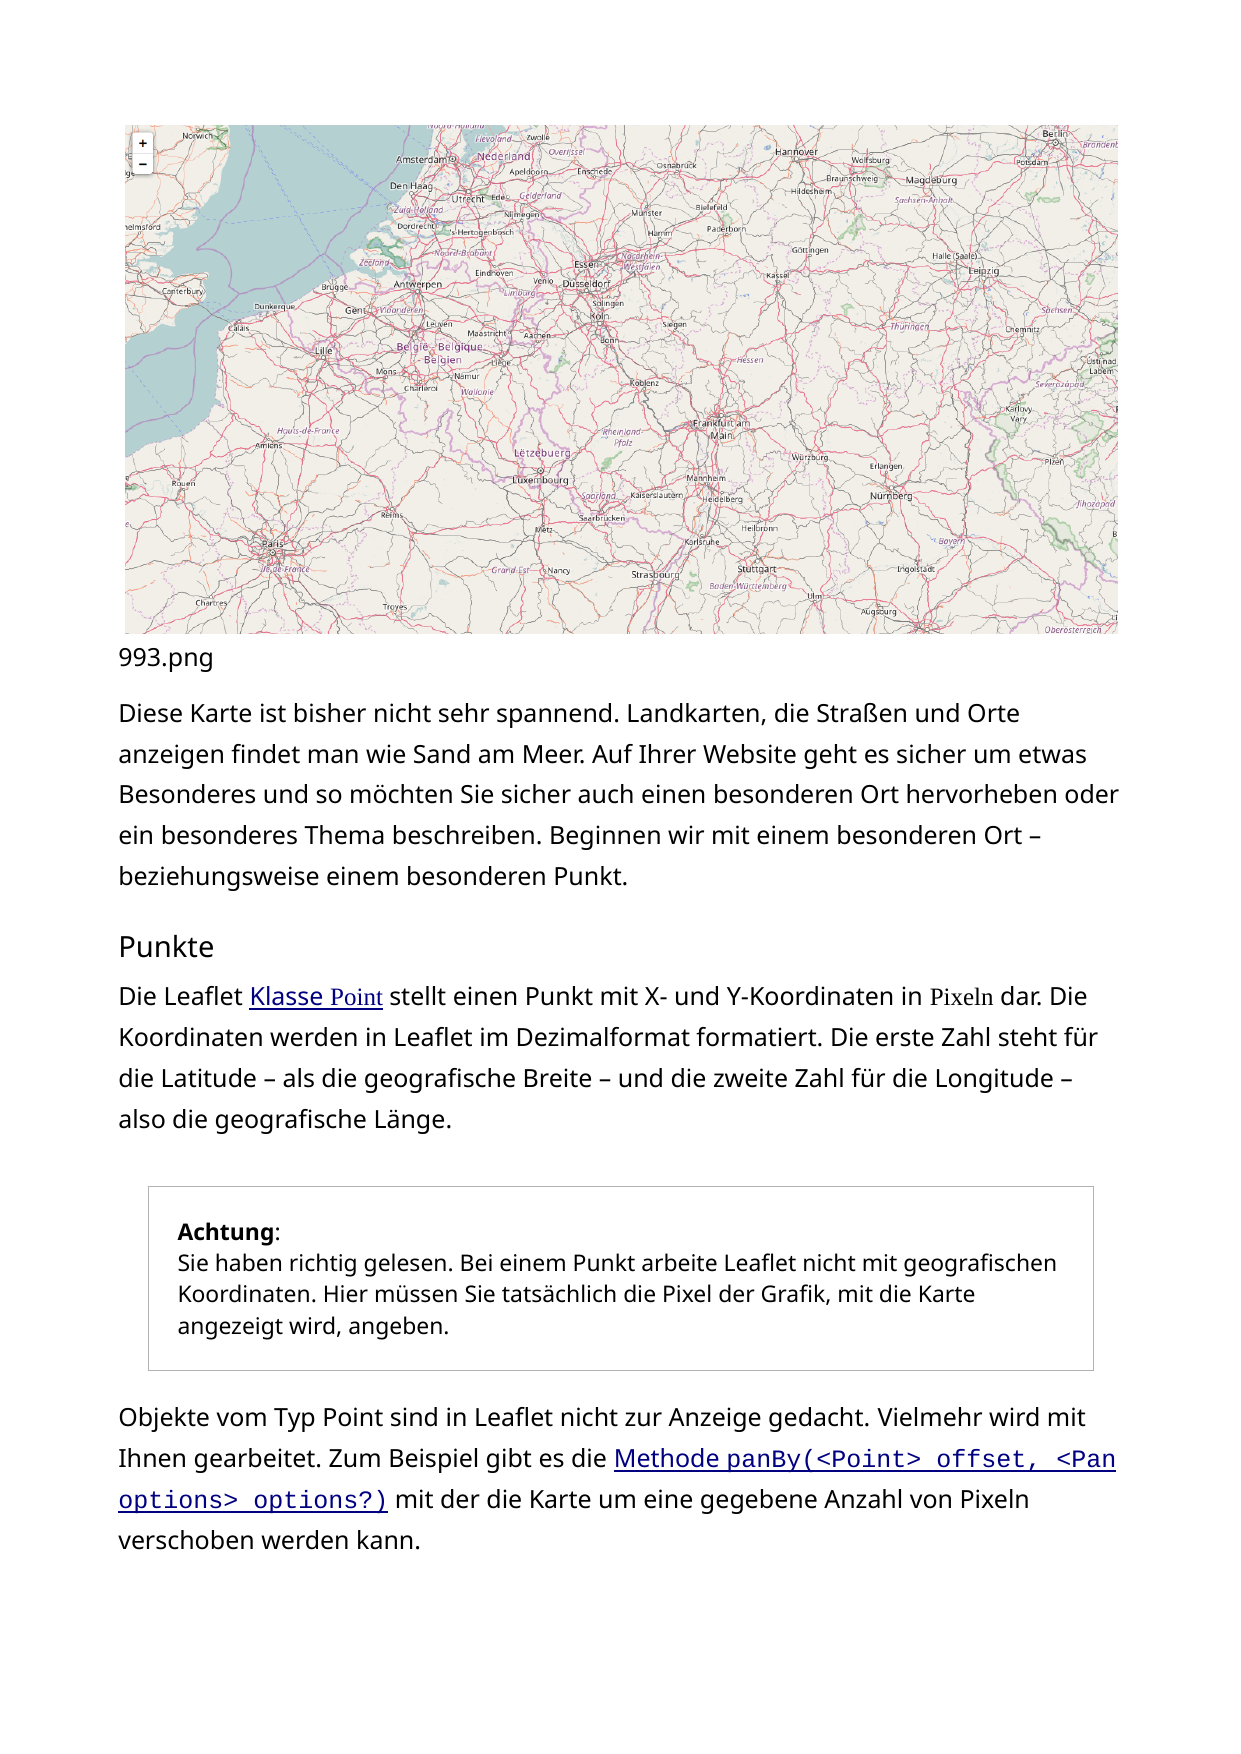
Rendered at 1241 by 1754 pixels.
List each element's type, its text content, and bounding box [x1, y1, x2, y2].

text Diese Karte ist bisher nicht sehr spannend. Landkarten, die Straßen und Orte anzeigen findet man wie Sand am Meer. Auf Ihrer Website geht es sicher um etwas Besonderes und so möchten Sie sicher auch einen besonderen Ort hervorheben oder ein besonderes Thema beschreiben. Beginnen wir mit einem besonderen Ort – beziehungsweise einem besonderen Punkt. [118, 696, 1122, 893]
text 993.png [118, 634, 1122, 674]
text Achtung: Sie haben richtig gelesen. Bei einem Punkt arbeite Leaflet nicht mit geografischen Koordinaten. Hier müssen Sie tatsächlich die Pixel der Grafik, mit die Karte angezeigt wird, angeben. [149, 1187, 1093, 1370]
picture [118, 118, 1123, 634]
text Die Leaflet Klasse Point stellt einen Punkt mit X- und Y-Koordinaten in Pixeln dar. Die Koordinaten werden in Leaflet im Dezimalformat formatiert. Die erste Zahl steht für die Latitude – als die geografische Breite – und die zweite Zahl für die Longitude – also die geografische Länge. [118, 979, 1122, 1136]
text Objekte vom Typ Point sind in Leaflet nicht zur Anzeige gedacht. Vielmehr wird mit Ihnen gearbeitet. Zum Beispiel gibt es die Methode panBy(<Point> offset, <Pan options> options?) mit der die Karte um eine gegebene Anzahl von Pixeln verschoben werden kann. [118, 1400, 1122, 1557]
subtitle Punkte [118, 927, 1122, 966]
